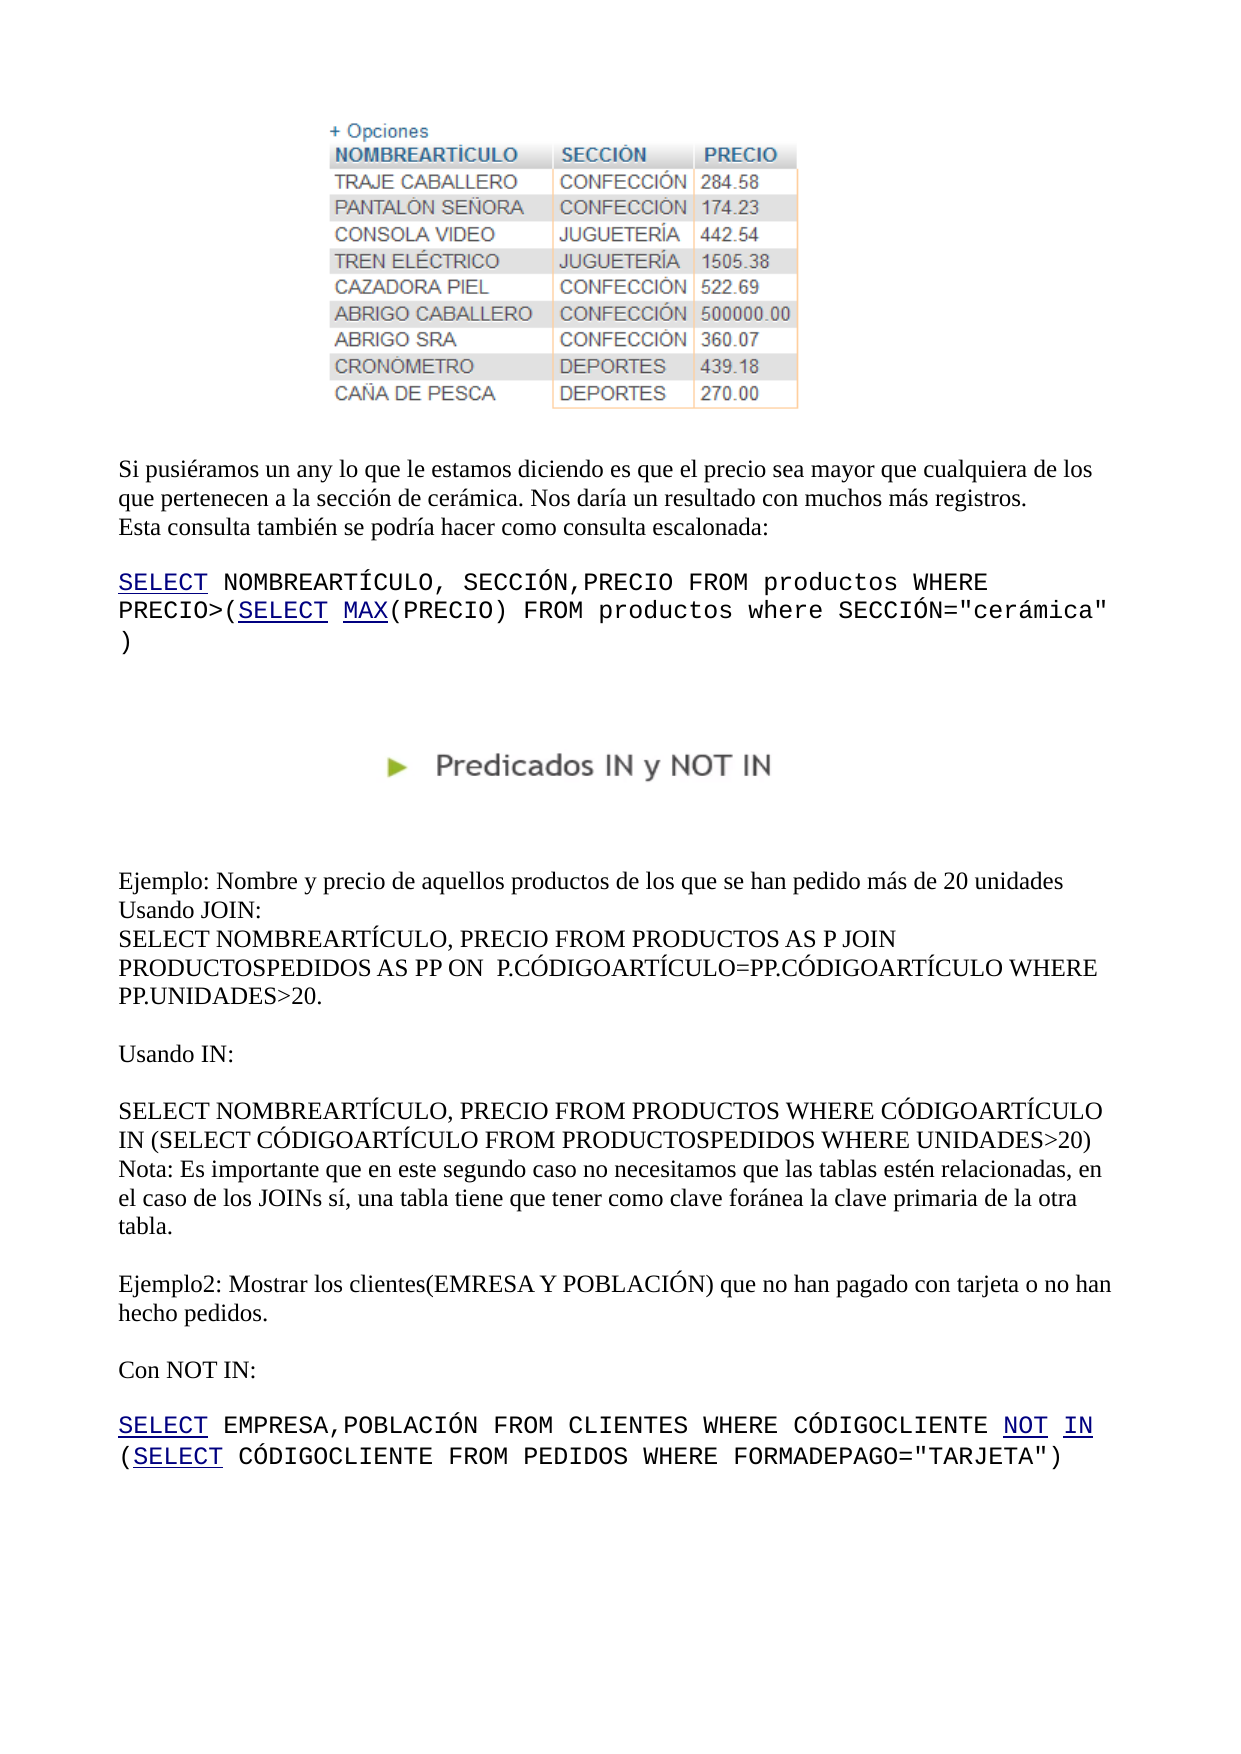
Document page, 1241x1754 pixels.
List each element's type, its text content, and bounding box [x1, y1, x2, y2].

text Ejemplo2: Mostrar los clientes(EMRESA Y POBLACIÓN) que no han pagado con tarjeta o no han hecho pedidos. [118, 1269, 1122, 1326]
picture [329, 118, 911, 426]
text Usando IN: [118, 1039, 1122, 1068]
text SELECT NOMBREARTÍCULO, SECCIÓN,PRECIO FROM productos WHERE PRECIO>(SELECT MAX(PRECIO) FROM productos where SECCIÓN="cerámica" ) [118, 569, 1122, 657]
text Ejemplo: Nombre y precio de aquellos productos de los que se han pedido más de 20 unidades [118, 866, 1122, 895]
text Nota: Es importante que en este segundo caso no necesitamos que las tablas estén relacionadas, en el caso de los JOINs sí, una tabla tiene que tener como clave foránea la clave primaria de la otra tabla. [118, 1154, 1122, 1240]
text SELECT NOMBREARTÍCULO, PRECIO FROM PRODUCTOS WHERE CÓDIGOARTÍCULO [118, 1096, 1122, 1125]
text Usando JOIN: [118, 895, 1122, 924]
text Esta consulta también se podría hacer como consulta escalonada: [118, 512, 1122, 541]
text SELECT EMPRESA,POBLACIÓN FROM CLIENTES WHERE CÓDIGOCLIENTE NOT IN (SELECT CÓDIGOCLIENTE FROM PEDIDOS WHERE FORMADEPAGO="TARJETA") [118, 1413, 1122, 1472]
picture [352, 714, 888, 838]
text Con NOT IN: [118, 1355, 1122, 1384]
text IN (SELECT CÓDIGOARTÍCULO FROM PRODUCTOSPEDIDOS WHERE UNIDADES>20) [118, 1125, 1122, 1154]
text SELECT NOMBREARTÍCULO, PRECIO FROM PRODUCTOS AS P JOIN PRODUCTOSPEDIDOS AS PP ON P.CÓDIGOARTÍCULO=PP.CÓDIGOARTÍCULO WHERE PP.UNIDADES>20. [118, 924, 1122, 1010]
text Si pusiéramos un any lo que le estamos diciendo es que el precio sea mayor que cualquiera de los que pertenecen a la sección de cerámica. Nos daría un resultado con muchos más registros. [118, 454, 1122, 512]
